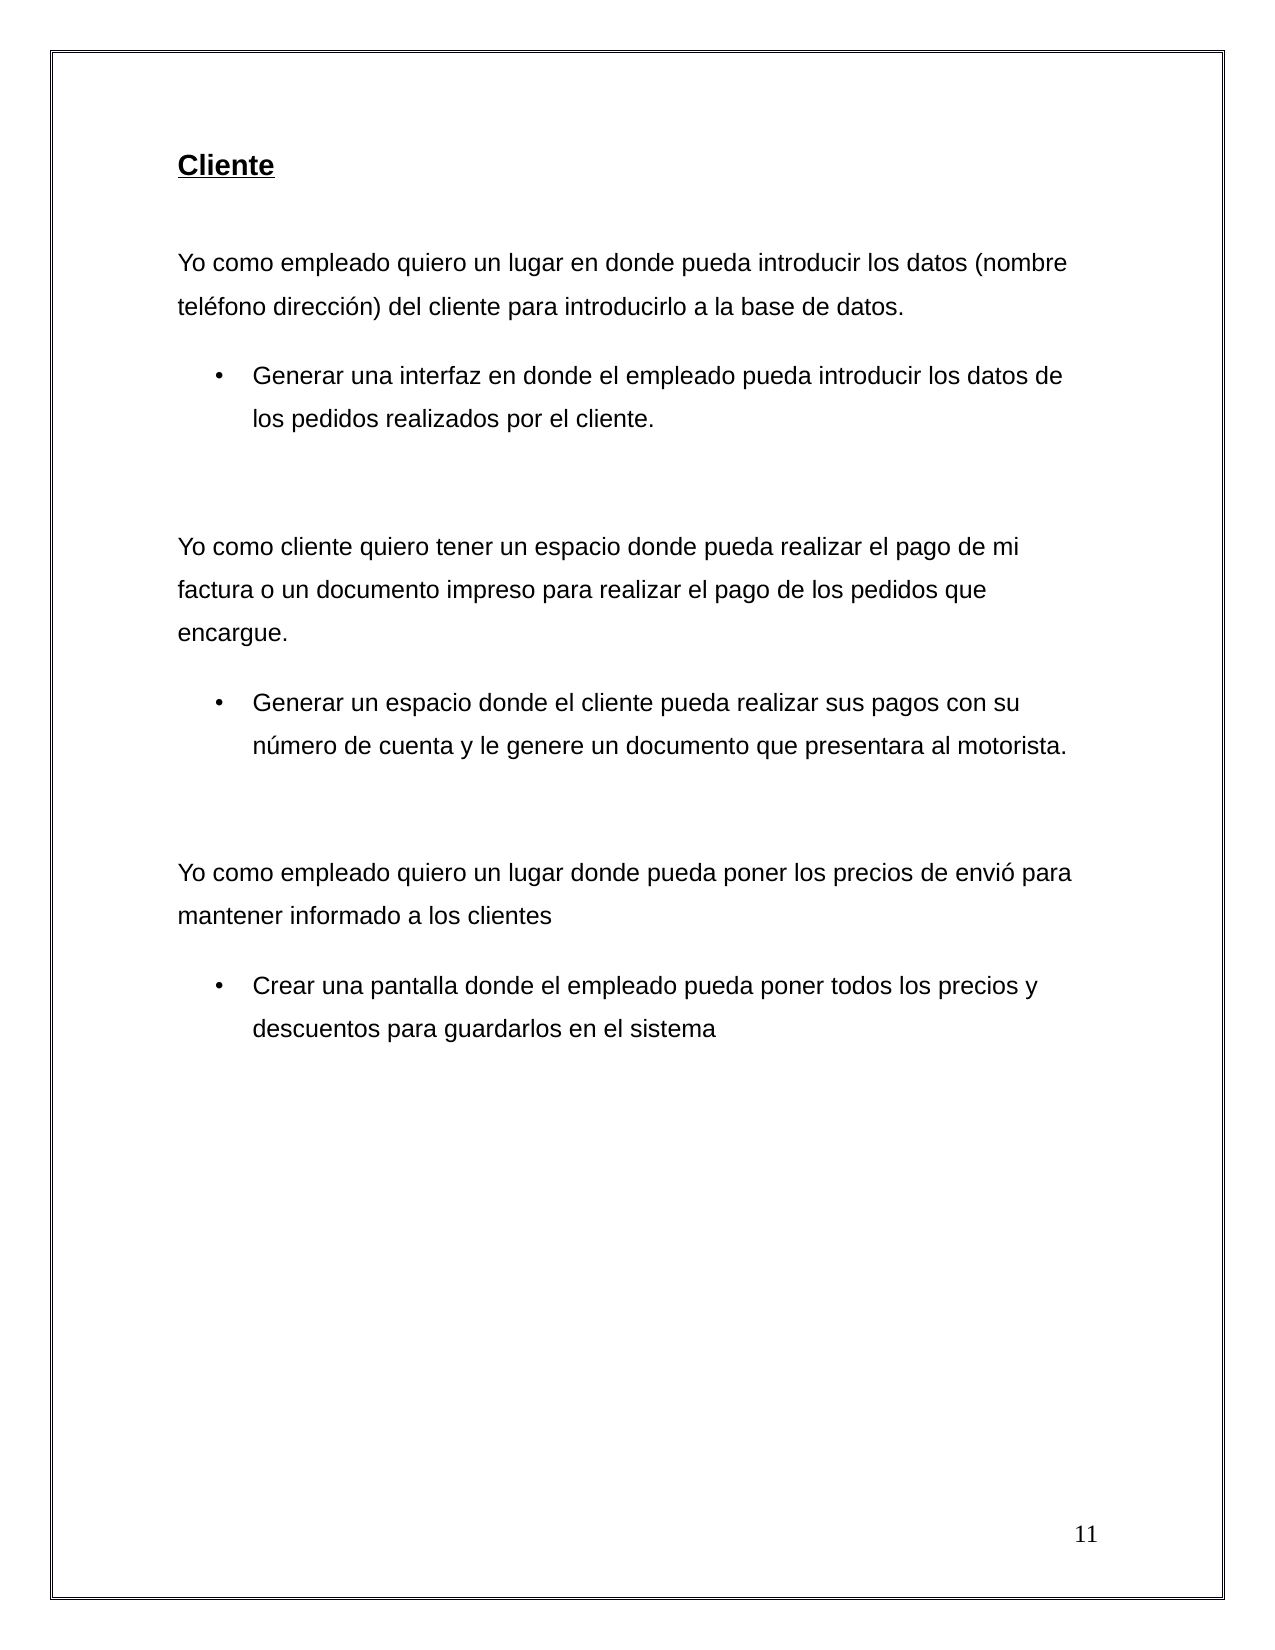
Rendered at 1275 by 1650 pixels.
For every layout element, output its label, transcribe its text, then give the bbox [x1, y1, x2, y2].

text Yo como cliente quiero tener un espacio donde pueda realizar el pago de mi factura o un documento impreso para realizar el pago de los pedidos que encargue. [177, 532, 1098, 647]
list Generar una interfaz en donde el empleado pueda introducir los datos de los pedidos realizados por el cliente. [215, 361, 1098, 433]
list Crear una pantalla donde el empleado pueda poner todos los precios y descuentos para guardarlos en el sistema [215, 971, 1098, 1043]
text Yo como empleado quiero un lugar donde pueda poner los precios de envió para mantener informado a los clientes [177, 858, 1098, 930]
list Generar un espacio donde el cliente pueda realizar sus pagos con su número de cuenta y le genere un documento que presentara al motorista. [215, 687, 1098, 759]
text Yo como empleado quiero un lugar en donde pueda introducir los datos (nombre teléfono dirección) del cliente para introducirlo a la base de datos. [177, 248, 1098, 320]
text Cliente [177, 148, 1098, 181]
